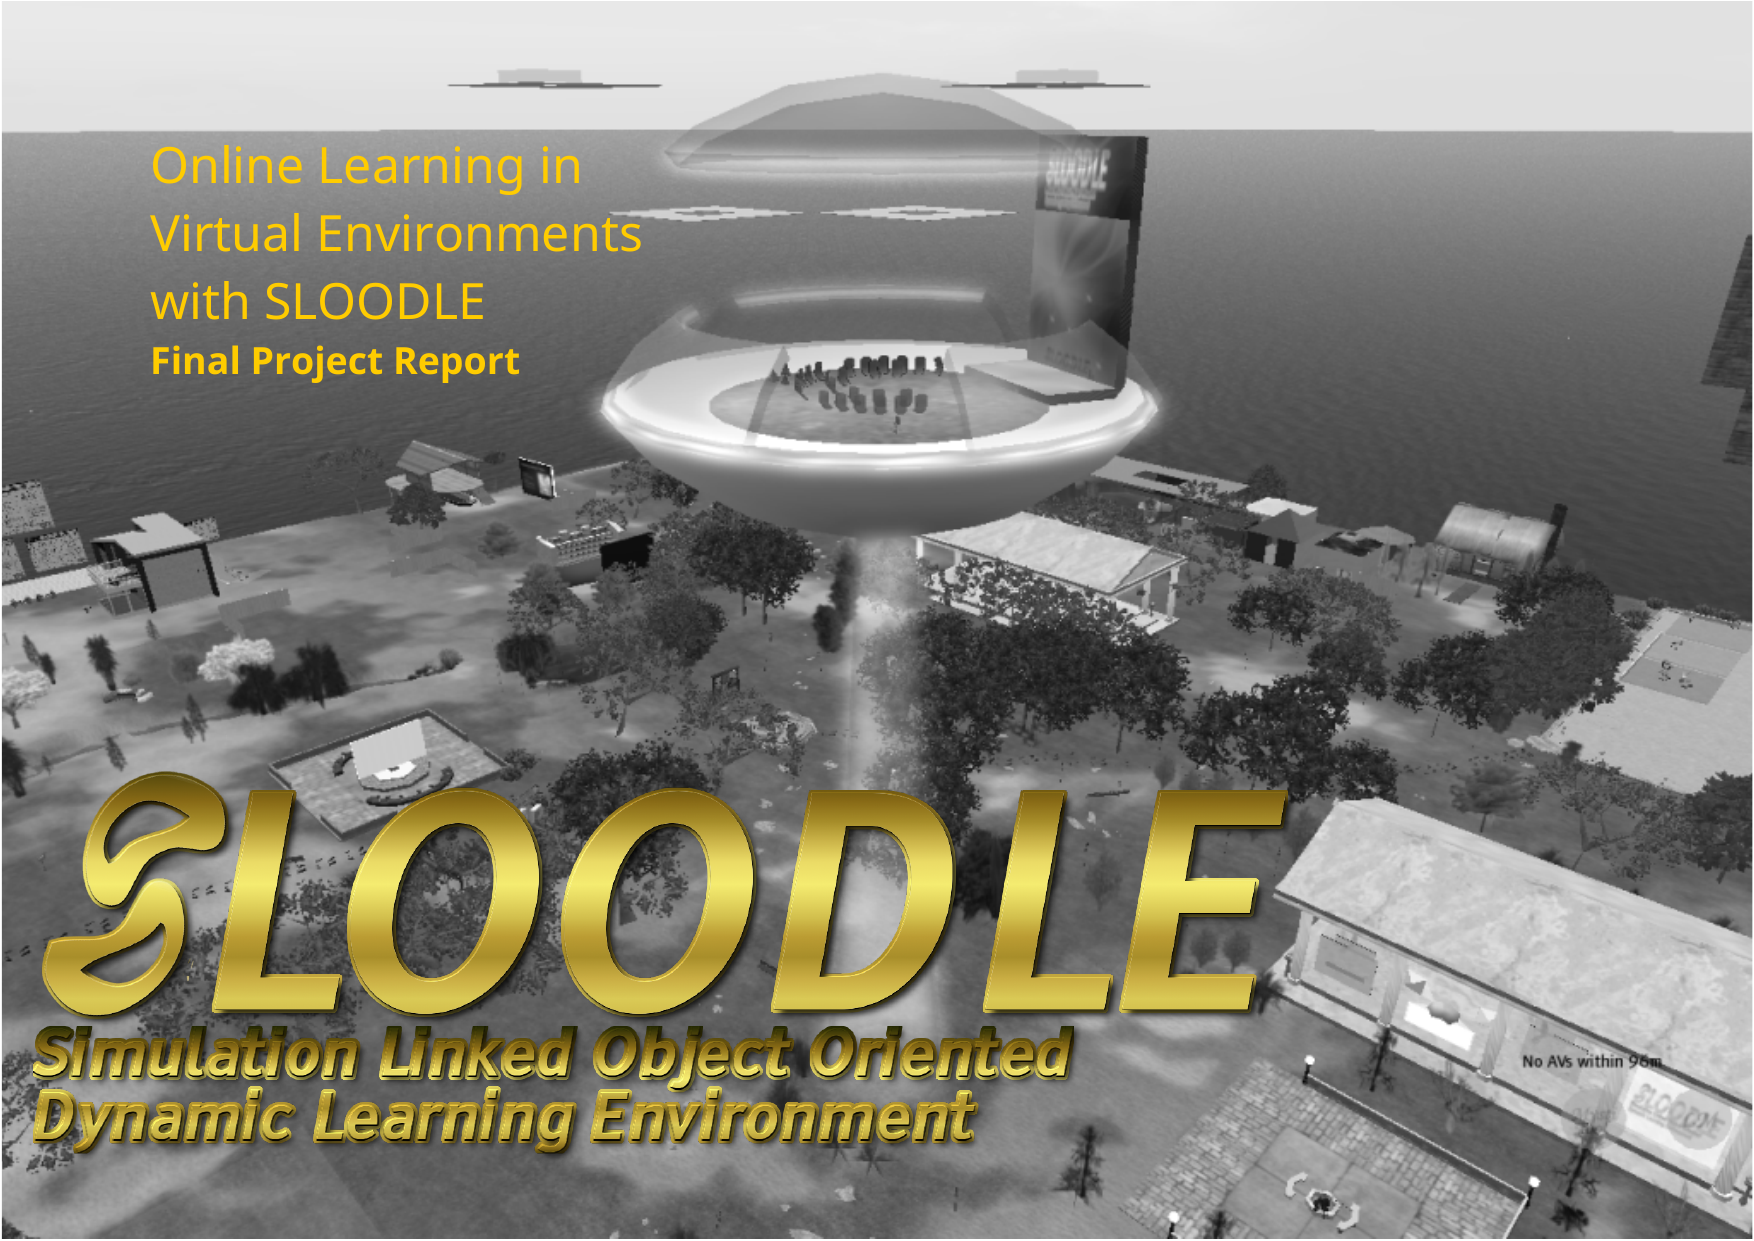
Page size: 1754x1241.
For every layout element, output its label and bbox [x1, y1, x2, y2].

picture [14, 675, 1385, 1241]
